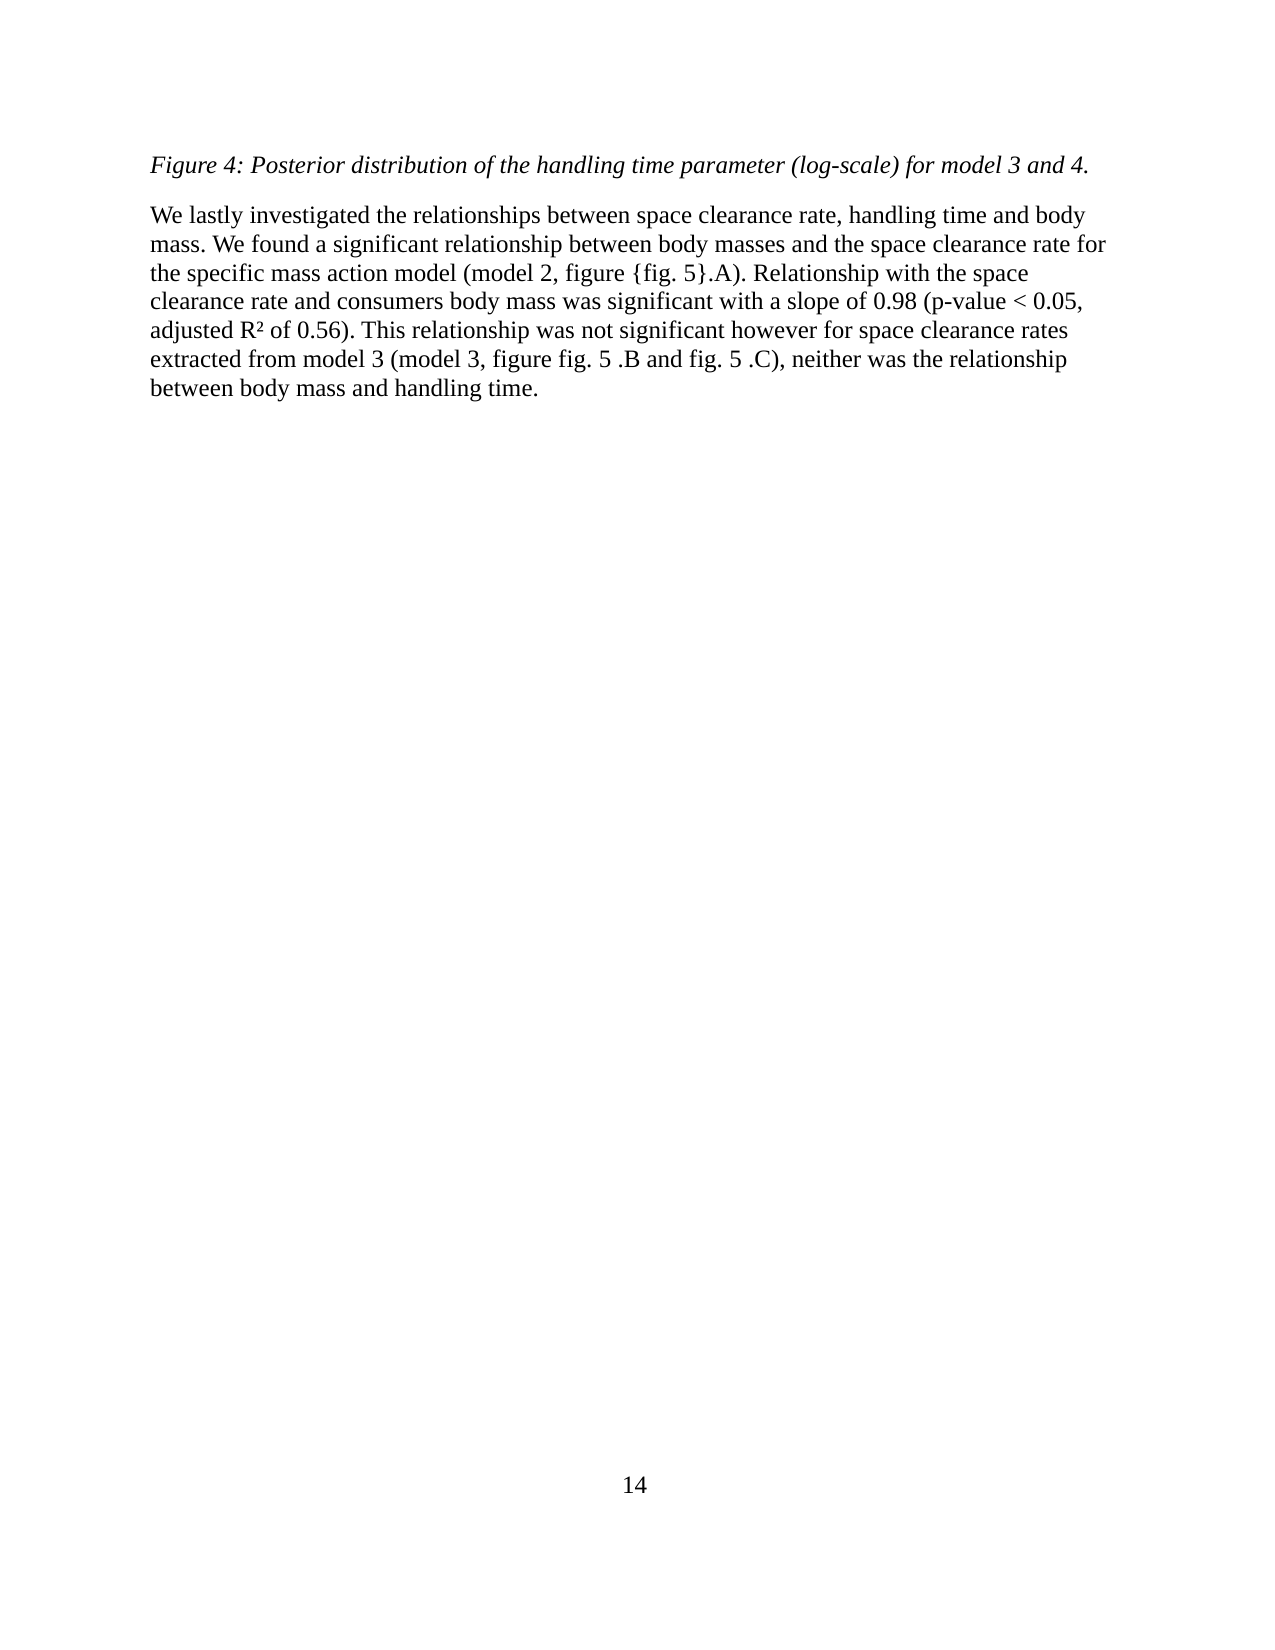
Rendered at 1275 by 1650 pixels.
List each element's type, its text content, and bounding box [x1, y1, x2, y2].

text We lastly investigated the relationships between space clearance rate, handling time and body mass. We found a significant relationship between body masses and the space clearance rate for the specific mass action model (model 2, figure {fig. 5}.A). Relationship with the space clearance rate and consumers body mass was significant with a slope of 0.98 (p-value < 0.05, adjusted R² of 0.56). This relationship was not significant however for space clearance rates extracted from model 3 (model 3, figure fig. 5 .B and fig. 5 .C), neither was the relationship between body mass and handling time. [150, 200, 1125, 401]
text Figure 4: Posterior distribution of the handling time parameter (log-scale) for model 3 and 4. [150, 150, 1125, 179]
